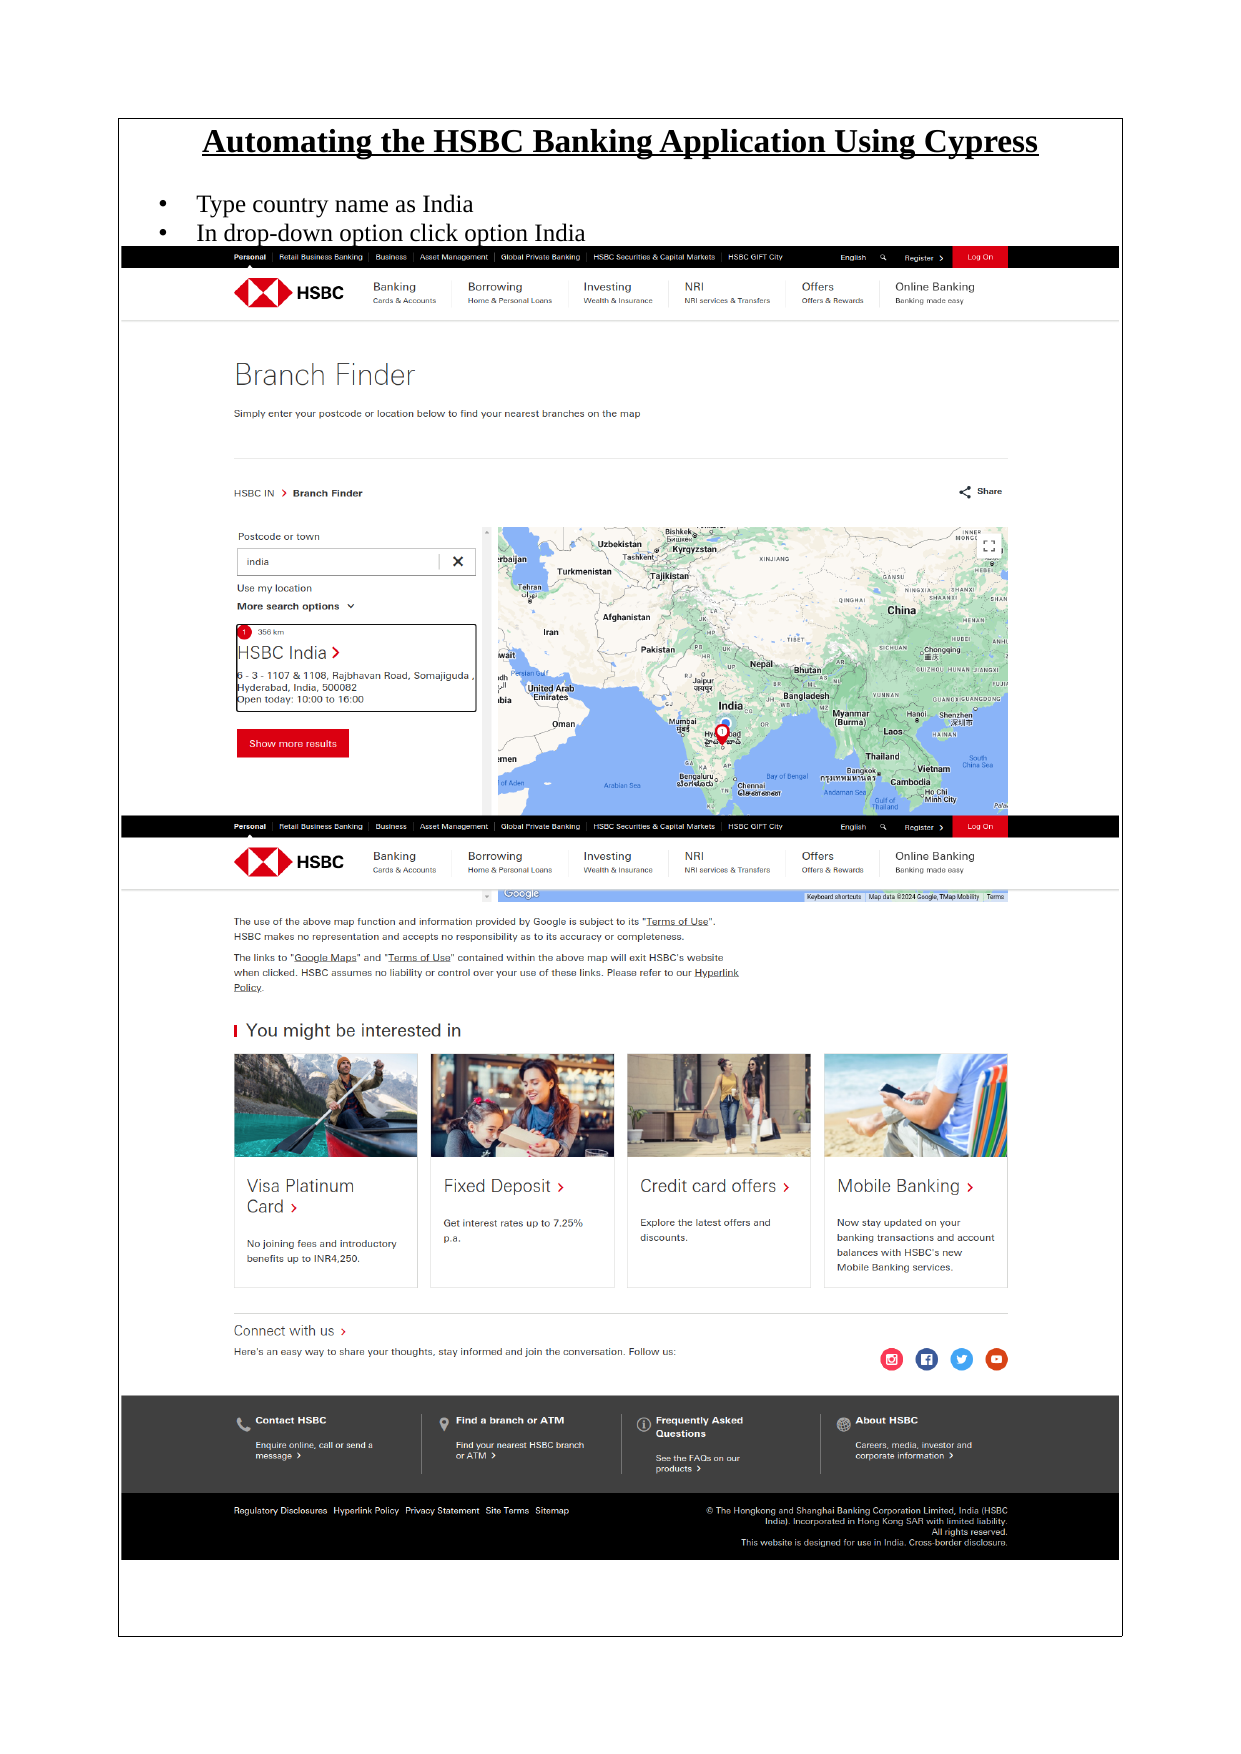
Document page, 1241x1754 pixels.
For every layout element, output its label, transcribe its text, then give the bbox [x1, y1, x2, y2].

picture [121, 246, 1119, 1560]
list In drop-down option click option India [159, 218, 1119, 246]
list Type country name as India [159, 189, 1119, 218]
